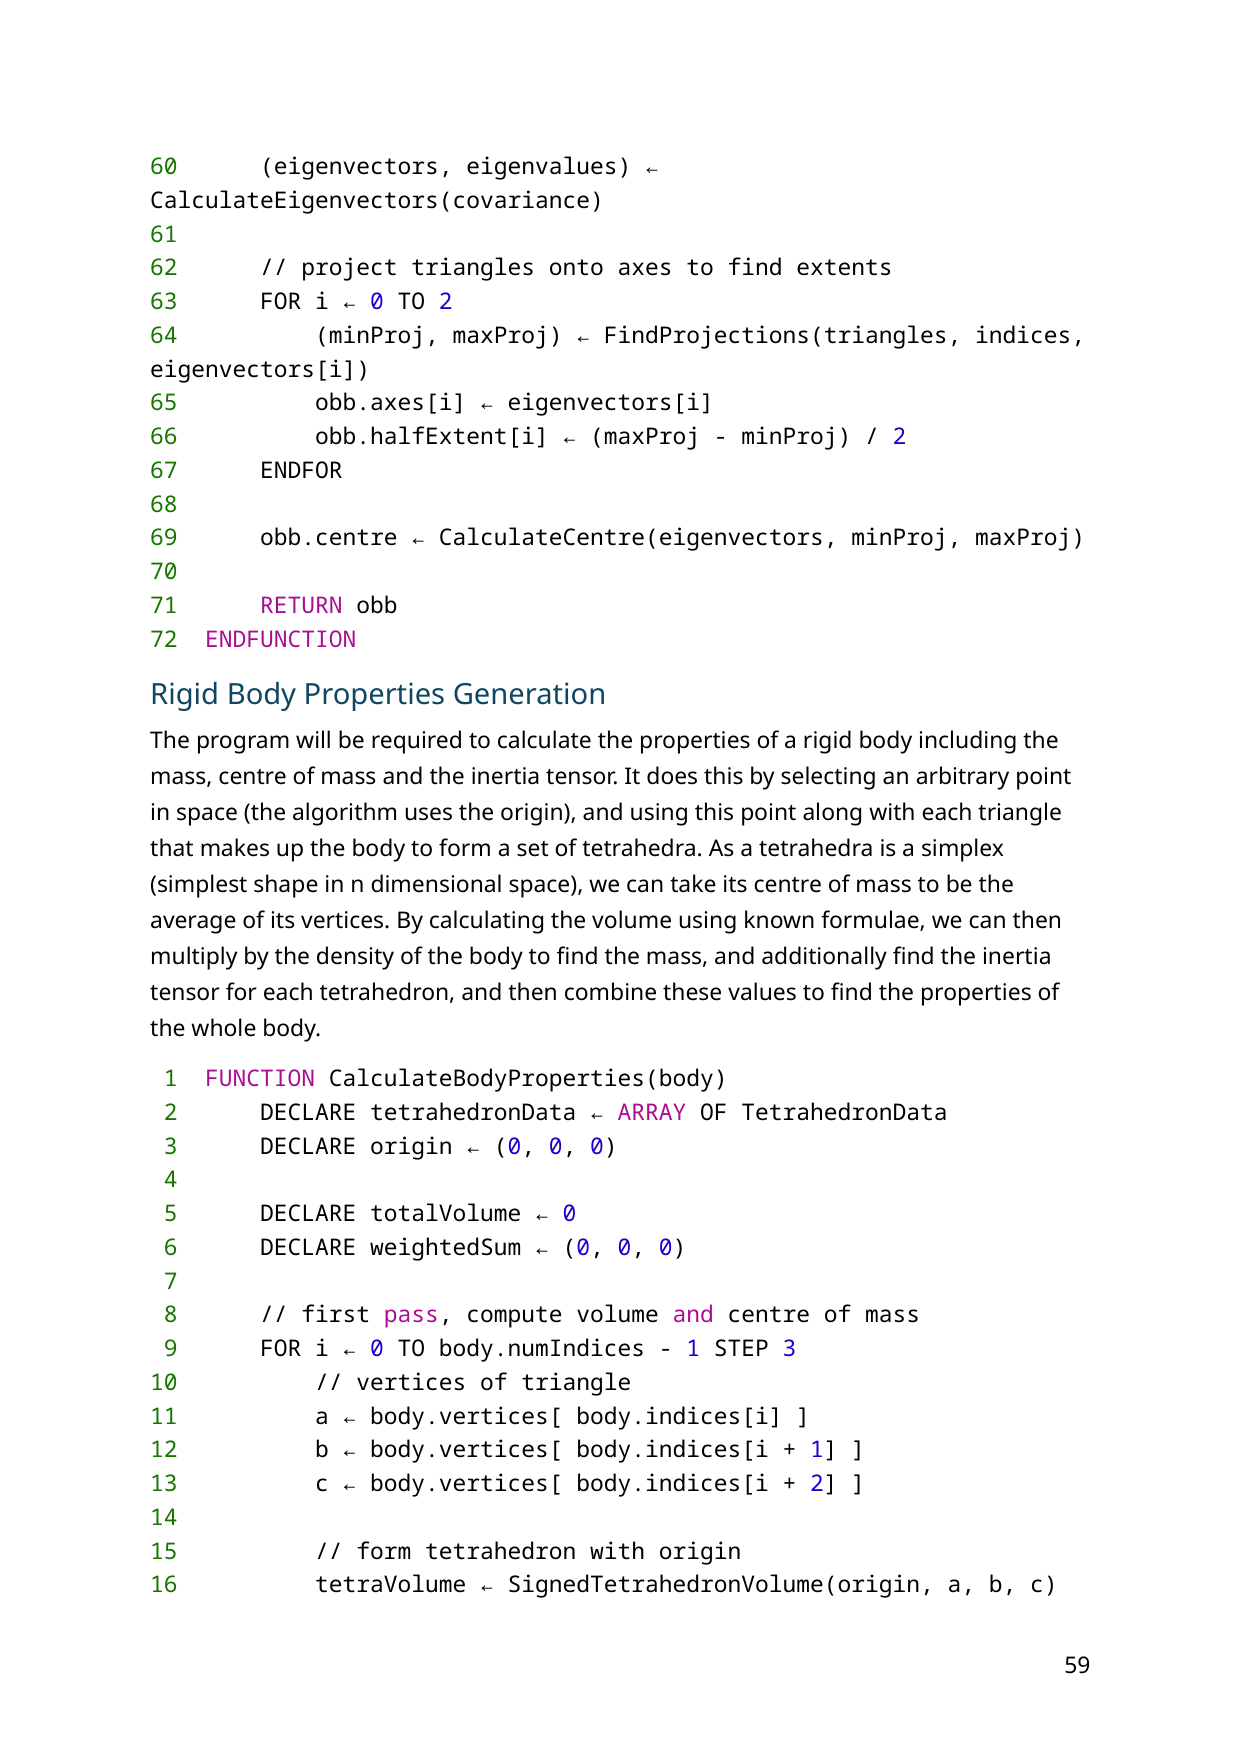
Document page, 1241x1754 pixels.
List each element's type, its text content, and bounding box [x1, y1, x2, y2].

text 62 // project triangles onto axes to find extents [150, 251, 1090, 282]
text 7 [150, 1264, 1090, 1296]
text 65 obb.axes[i] ← eigenvectors[i] [150, 386, 1090, 417]
text 64 (minProj, maxProj) ← FindProjections(triangles, indices, eigenvectors[i]) [150, 319, 1090, 384]
text 3 DECLARE origin ← (0, 0, 0) [150, 1129, 1090, 1161]
text 11 a ← body.vertices[ body.indices[i] ] [150, 1399, 1090, 1431]
text 16 tetraVolume ← SignedTetrahedronVolume(origin, a, b, c) [150, 1568, 1090, 1599]
text 71 RETURN obb [150, 589, 1090, 620]
text The program will be required to calculate the properties of a rigid body including the mass, centre of mass and the inertia tensor. It does this by selecting an arbitrary point in space (the algorithm uses the origin), and using this point along with each triangle that makes up the body to form a set of tetrahedra. As a tetrahedra is a simplex (simplest shape in n dimensional space), we can take its centre of mass to be the average of its vertices. By calculating the volume using known formulae, we can then multiply by the density of the body to find the mass, and additionally find the inertia tensor for each tetrahedron, and then combine these values to find the properties of the whole body. [150, 724, 1090, 1043]
text 4 [150, 1163, 1090, 1194]
text 10 // vertices of triangle [150, 1366, 1090, 1397]
text 2 DECLARE tetrahedronData ← ARRAY OF TetrahedronData [150, 1096, 1090, 1127]
text 67 ENDFOR [150, 454, 1090, 485]
text 1 FUNCTION CalculateBodyProperties(body) [150, 1062, 1090, 1093]
text 14 [150, 1501, 1090, 1532]
subtitle Rigid Body Properties Generation [150, 673, 1090, 713]
text 5 DECLARE totalVolume ← 0 [150, 1197, 1090, 1228]
text 13 c ← body.vertices[ body.indices[i + 2] ] [150, 1467, 1090, 1498]
text 69 obb.centre ← CalculateCentre(eigenvectors, minProj, maxProj) [150, 521, 1090, 552]
text 61 [150, 217, 1090, 249]
text 12 b ← body.vertices[ body.indices[i + 1] ] [150, 1433, 1090, 1464]
text 68 [150, 487, 1090, 519]
text 66 obb.halfExtent[i] ← (maxProj - minProj) / 2 [150, 420, 1090, 451]
text 15 // form tetrahedron with origin [150, 1534, 1090, 1566]
text 70 [150, 555, 1090, 586]
text 9 FOR i ← 0 TO body.numIndices - 1 STEP 3 [150, 1332, 1090, 1363]
text 60 (eigenvectors, eigenvalues) ← CalculateEigenvectors(covariance) [150, 150, 1090, 215]
text 63 FOR i ← 0 TO 2 [150, 285, 1090, 316]
text 6 DECLARE weightedSum ← (0, 0, 0) [150, 1231, 1090, 1262]
text 8 // first pass, compute volume and centre of mass [150, 1298, 1090, 1329]
text 72 ENDFUNCTION [150, 622, 1090, 654]
